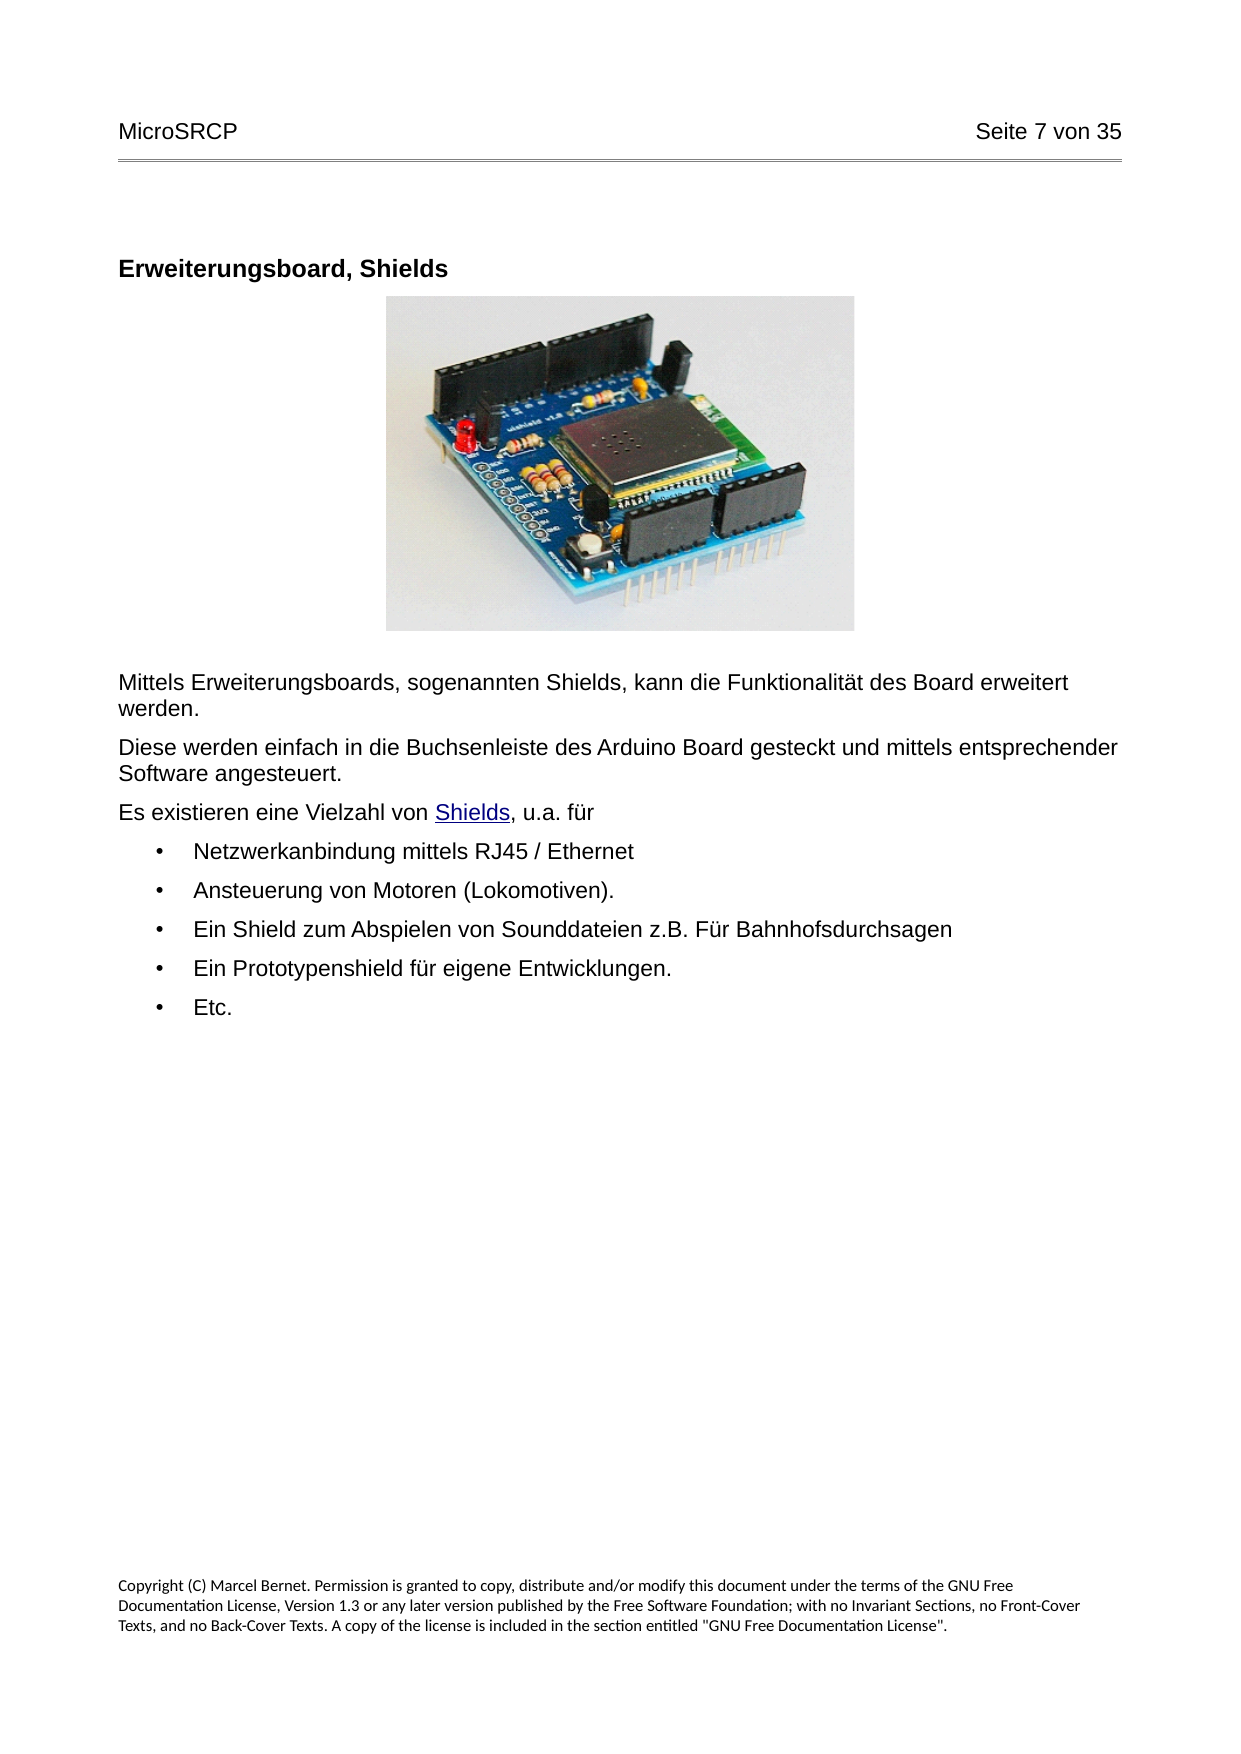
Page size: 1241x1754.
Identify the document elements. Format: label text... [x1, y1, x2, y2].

list Etc. [156, 993, 1122, 1020]
list Ansteuerung von Motoren (Lokomotiven). [156, 877, 1122, 903]
text Diese werden einfach in die Buchsenleiste des Arduino Board gesteckt und mittels entsprechender Software angesteuert. [118, 734, 1122, 787]
text Es existieren eine Vielzahl von Shields, u.a. für [118, 799, 1122, 826]
list Ein Shield zum Abspielen von Sounddateien z.B. Für Bahnhofsdurchsagen [156, 916, 1122, 942]
list Netzwerkanbindung mittels RJ45 / Ethernet [156, 838, 1122, 864]
subtitle Erweiterungsboard, Shields [118, 254, 1122, 283]
text Mittels Erweiterungsboards, sogenannten Shields, kann die Funktionalität des Board erweitert werden. [118, 669, 1122, 722]
list Ein Prototypenshield für eigene Entwicklungen. [156, 955, 1122, 981]
